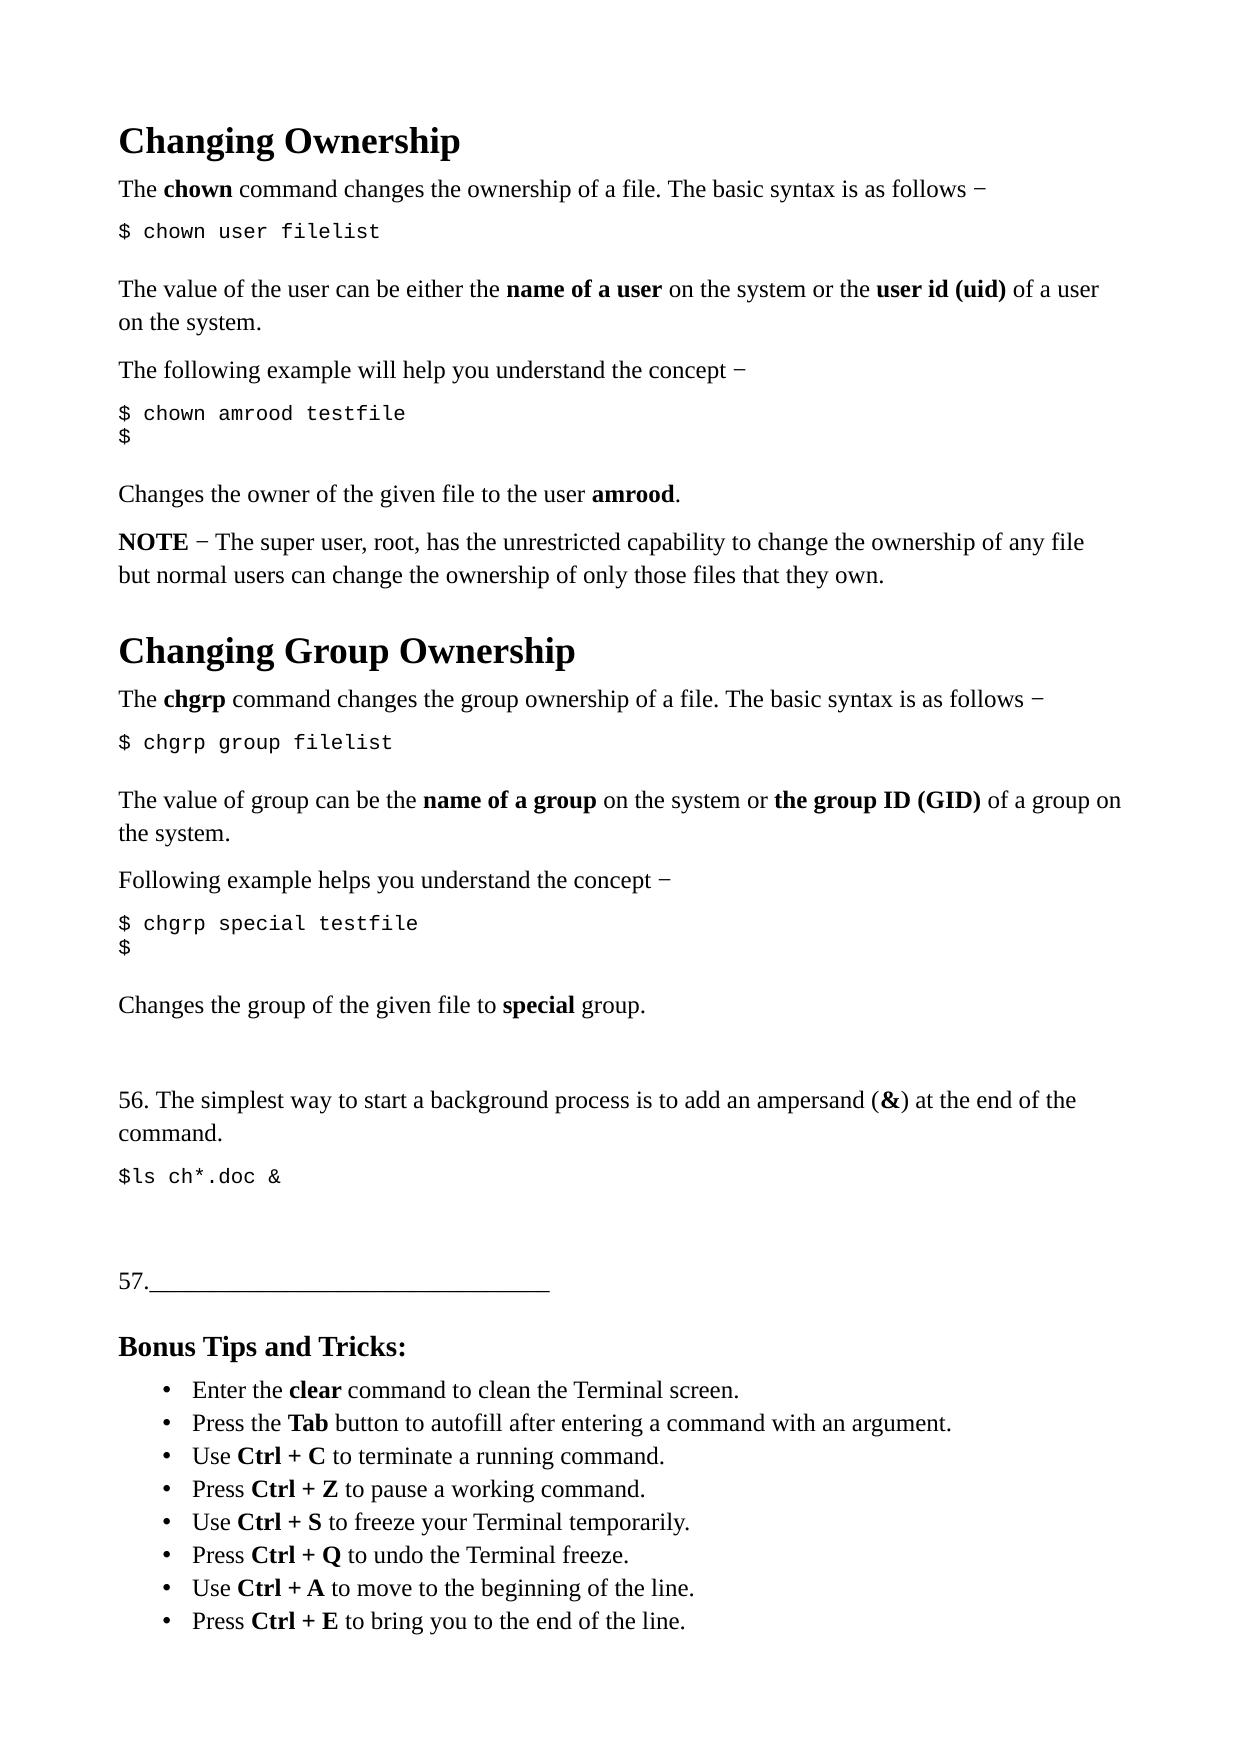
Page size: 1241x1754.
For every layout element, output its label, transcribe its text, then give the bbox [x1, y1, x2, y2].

text $ chgrp special testfile [118, 913, 1122, 937]
text $ [118, 426, 1122, 450]
text $ chown amrood testfile [118, 403, 1122, 426]
list Press Ctrl + Z to pause a working command. [162, 1474, 1122, 1502]
list Use Ctrl + A to move to the beginning of the line. [162, 1573, 1122, 1602]
text NOTE − The super user, root, has the unrestricted capability to change the ownership of any file but normal users can change the ownership of only those files that they own. [118, 527, 1122, 589]
text $ chown user filelist [118, 221, 1122, 245]
text $ls ch*.doc & [118, 1166, 1122, 1189]
text The value of group can be the name of a group on the system or the group ID (GID) of a group on the system. [118, 785, 1122, 847]
text 57.________________________________ [118, 1266, 1122, 1295]
text The chgrp command changes the group ownership of a file. The basic syntax is as follows − [118, 684, 1122, 713]
text $ [118, 937, 1122, 960]
list Press Ctrl + Q to undo the Terminal freeze. [162, 1540, 1122, 1568]
subtitle Changing Group Ownership [118, 628, 1122, 672]
subtitle Bonus Tips and Tricks: [118, 1329, 1122, 1362]
text Changes the group of the given file to special group. [118, 990, 1122, 1019]
list Enter the clear command to clean the Terminal screen. [162, 1375, 1122, 1403]
text Changes the owner of the given file to the user amrood. [118, 479, 1122, 508]
list Use Ctrl + C to terminate a running command. [162, 1441, 1122, 1469]
text 56. The simplest way to start a background process is to add an ampersand (&) at the end of the command. [118, 1085, 1122, 1147]
text The chown command changes the ownership of a file. The basic syntax is as follows − [118, 174, 1122, 202]
text Following example helps you understand the concept − [118, 866, 1122, 894]
list Press Ctrl + E to bring you to the end of the line. [162, 1606, 1122, 1634]
text The value of the user can be either the name of a user on the system or the user id (uid) of a user on the system. [118, 274, 1122, 336]
list Use Ctrl + S to freeze your Terminal temporarily. [162, 1507, 1122, 1536]
list Press the Tab button to autofill after entering a command with an argument. [162, 1408, 1122, 1436]
text $ chgrp group filelist [118, 732, 1122, 755]
subtitle Changing Ownership [118, 118, 1122, 161]
text The following example will help you understand the concept − [118, 355, 1122, 384]
